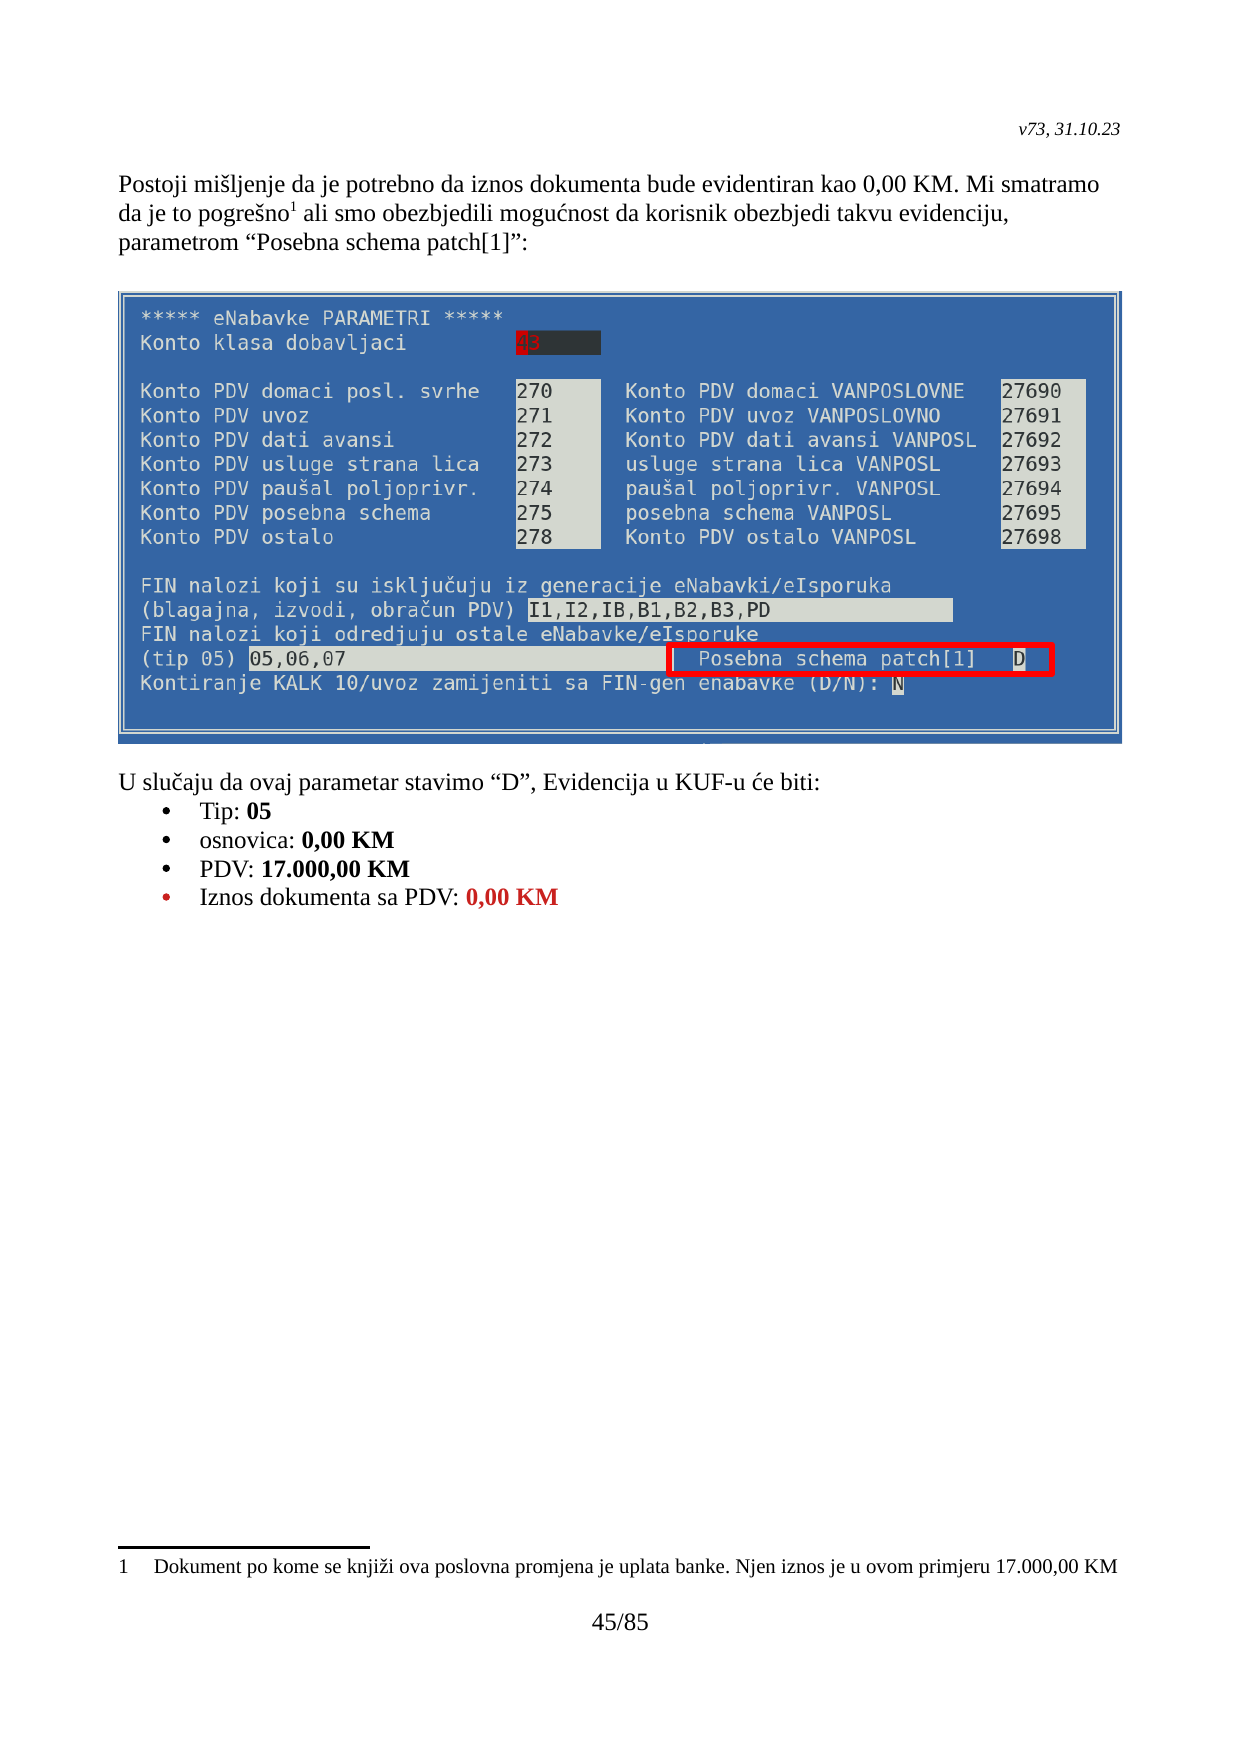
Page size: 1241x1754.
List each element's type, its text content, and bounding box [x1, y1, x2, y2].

text Postoji mišljenje da je potrebno da iznos dokumenta bude evidentiran kao 0,00 KM. Mi smatramo da je to pogrešno ali smo obezbjedili mogućnost da korisnik obezbjedi takvu evidenciju, parametrom “Posebna schema patch[1]”: [118, 169, 1122, 255]
text Dokument po kome se knjiži ova poslovna promjena je uplata banke. Njen iznos je u ovom primjeru 17.000,00 KM [118, 1553, 1122, 1578]
text U slučaju da ovaj parametar stavimo “D”, Evidencija u KUF-u će biti: [118, 767, 1122, 796]
list Tip: 05 [162, 796, 1122, 825]
list PDV: 17.000,00 KM [162, 854, 1122, 882]
list Iznos dokumenta sa PDV: 0,00 KM [162, 882, 1122, 911]
picture [118, 291, 1123, 744]
list osnovica: 0,00 KM [162, 825, 1122, 854]
